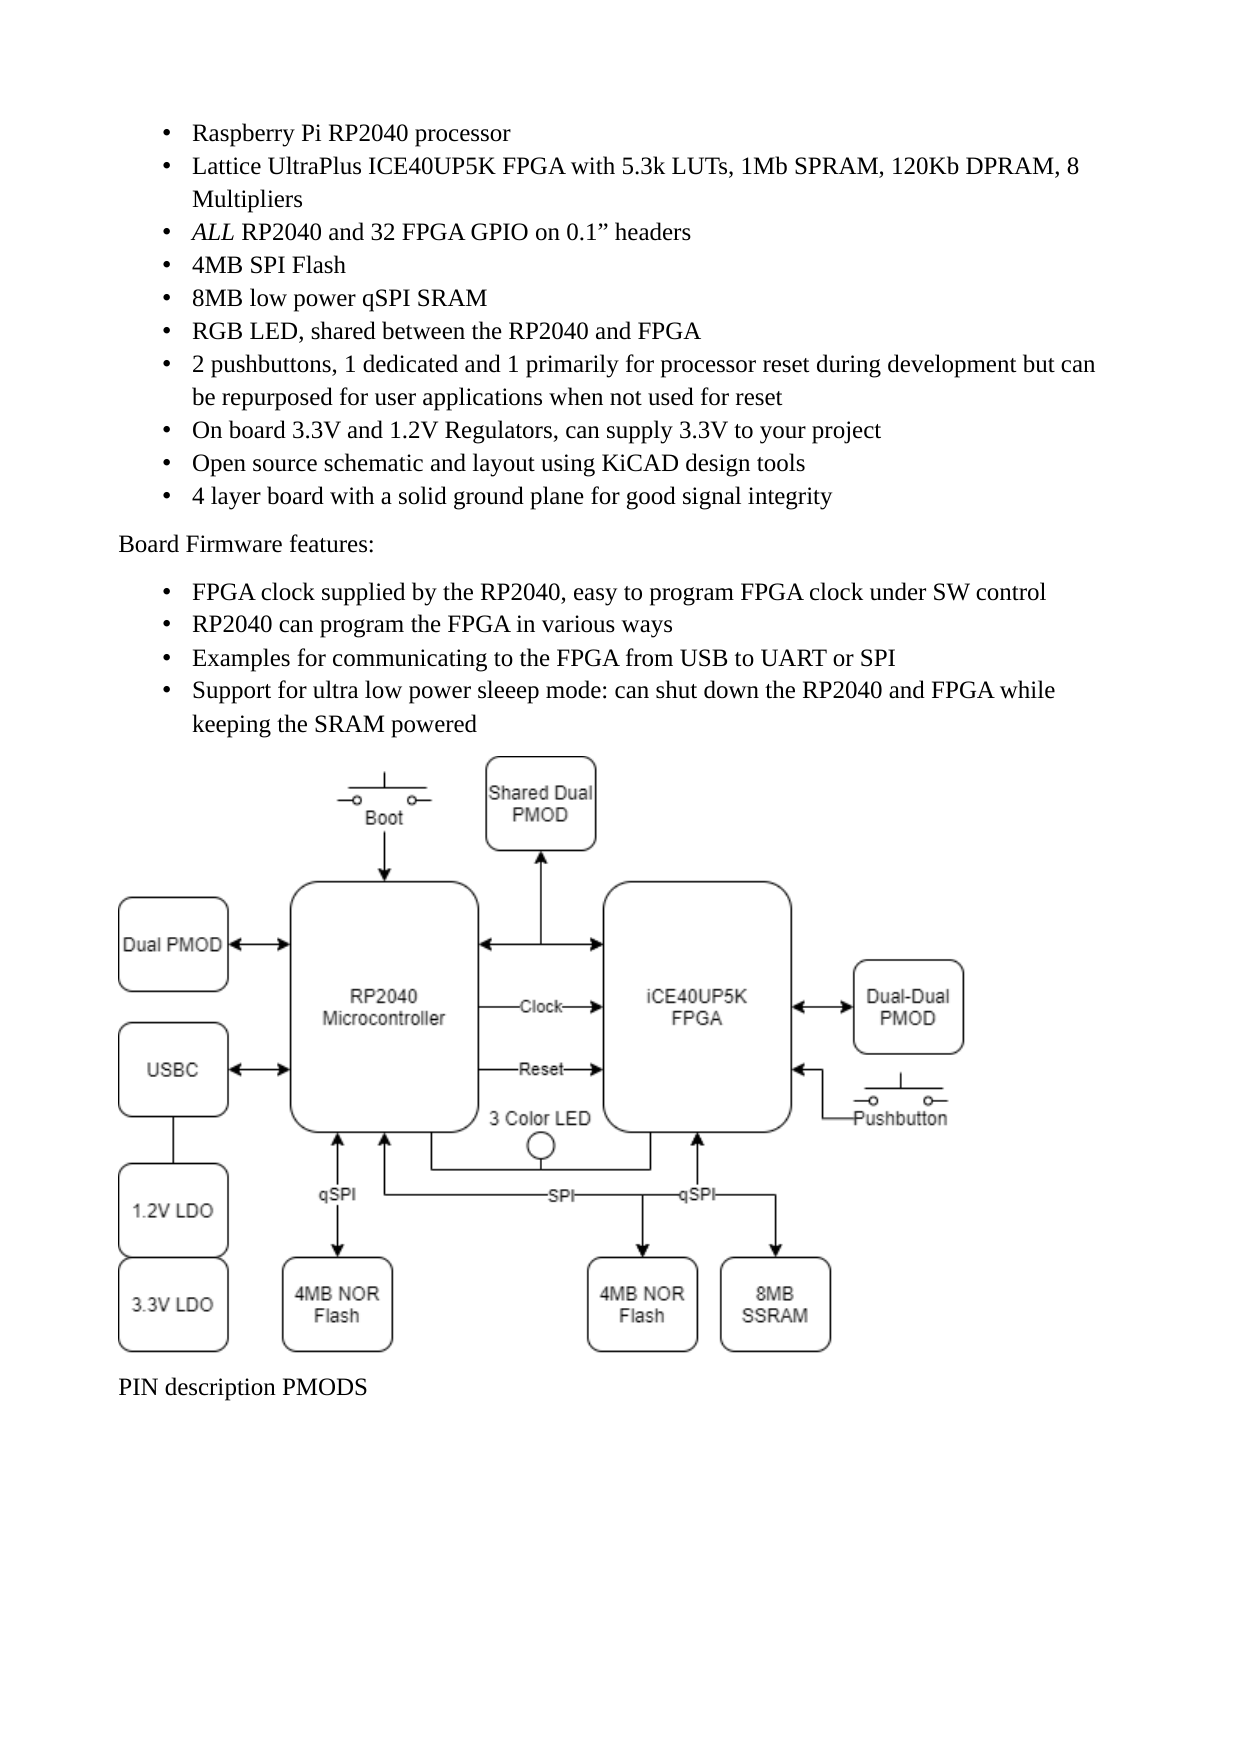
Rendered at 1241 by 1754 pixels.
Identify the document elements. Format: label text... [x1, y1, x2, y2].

list 4 layer board with a solid ground plane for good signal integrity [162, 481, 1122, 510]
list 2 pushbuttons, 1 dedicated and 1 primarily for processor reset during development but can be repurposed for user applications when not used for reset [162, 349, 1122, 411]
list Open source schematic and layout using KiCAD design tools [162, 448, 1122, 477]
list Lattice UltraPlus ICE40UP5K FPGA with 5.3k LUTs, 1Mb SPRAM, 120Kb DPRAM, 8 Multipliers [162, 151, 1122, 213]
list Examples for communicating to the FPGA from USB to UART or SPI [162, 643, 1122, 671]
list 8MB low power qSPI SRAM [162, 283, 1122, 312]
list RGB LED, shared between the RP2040 and FPGA [162, 316, 1122, 345]
list Raspberry Pi RP2040 processor [162, 118, 1122, 147]
list On board 3.3V and 1.2V Regulators, can supply 3.3V to your project [162, 415, 1122, 444]
text PIN description PMODS [118, 1372, 1122, 1401]
list ALL RP2040 and 32 FPGA GPIO on 0.1” headers [162, 217, 1122, 246]
list Support for ultra low power sleeep mode: can shut down the RP2040 and FPGA while keeping the SRAM powered [162, 676, 1122, 737]
text Board Firmware features: [118, 529, 1122, 558]
list FPGA clock supplied by the RP2040, easy to program FPGA clock under SW control [162, 577, 1122, 605]
picture [118, 756, 965, 1354]
list 4MB SPI Flash [162, 250, 1122, 279]
list RP2040 can program the FPGA in various ways [162, 609, 1122, 638]
